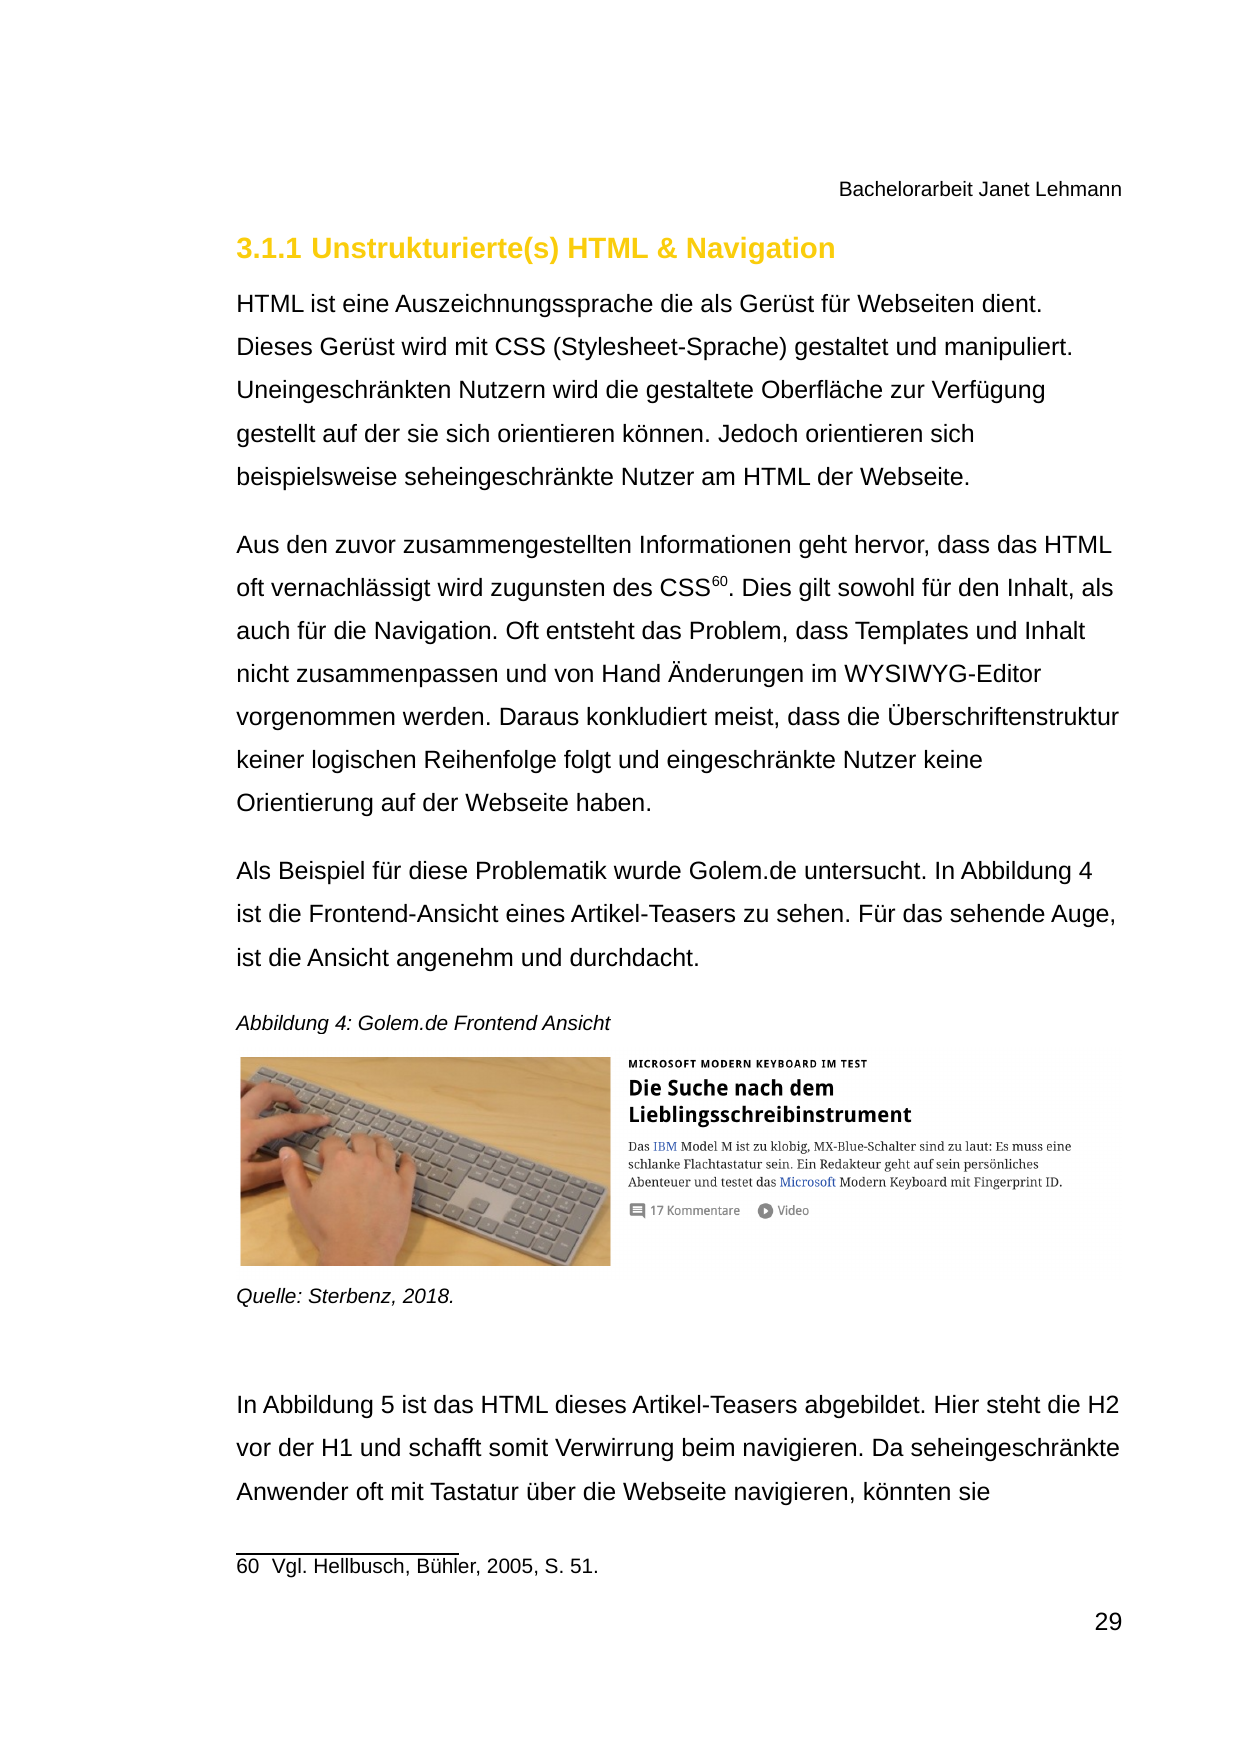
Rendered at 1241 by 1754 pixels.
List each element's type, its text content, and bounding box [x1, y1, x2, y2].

text Aus den zuvor zusammengestellten Informationen geht hervor, dass das HTML oft vernachlässigt wird zugunsten des CSS. Dies gilt sowohl für den Inhalt, als auch für die Navigation. Oft entsteht das Problem, dass Templates und Inhalt nicht zusammenpassen und von Hand Änderungen im WYSIWYG-Editor vorgenommen werden. Daraus konkludiert meist, dass die Überschriftenstruktur keiner logischen Reihenfolge folgt und eingeschränkte Nutzer keine Orientierung auf der Webseite haben. [236, 530, 1122, 817]
text HTML ist eine Auszeichnungssprache die als Gerüst für Webseiten dient. Dieses Gerüst wird mit CSS (Stylesheet-Sprache) gestaltet und manipuliert. Uneingeschränkten Nutzern wird die gestaltete Oberfläche zur Verfügung gestellt auf der sie sich orientieren können. Jedoch orientieren sich beispielsweise seheingeschränkte Nutzer am HTML der Webseite. [236, 289, 1122, 491]
picture [236, 1047, 1123, 1280]
text In Abbildung 5 ist das HTML dieses Artikel-Teasers abgebildet. Hier steht die H2 vor der H1 und schafft somit Verwirrung beim navigieren. Da seheingeschränkte Anwender oft mit Tastatur über die Webseite navigieren, könnten sie [236, 1390, 1122, 1505]
subtitle Unstrukturierte(s) HTML & Navigation [236, 231, 1122, 264]
text Abbildung 4: Golem.de Frontend Ansicht [236, 1011, 1122, 1047]
text Quelle: Sterbenz, 2018. [236, 1280, 1122, 1308]
text Als Beispiel für diese Problematik wurde Golem.de untersucht. In Abbildung 4 ist die Frontend-Ansicht eines Artikel-Teasers zu sehen. Für das sehende Auge, ist die Ansicht angenehm und durchdacht. [236, 856, 1122, 971]
text Vgl. Hellbusch, Bühler, 2005, S. 51. [236, 1554, 1122, 1578]
